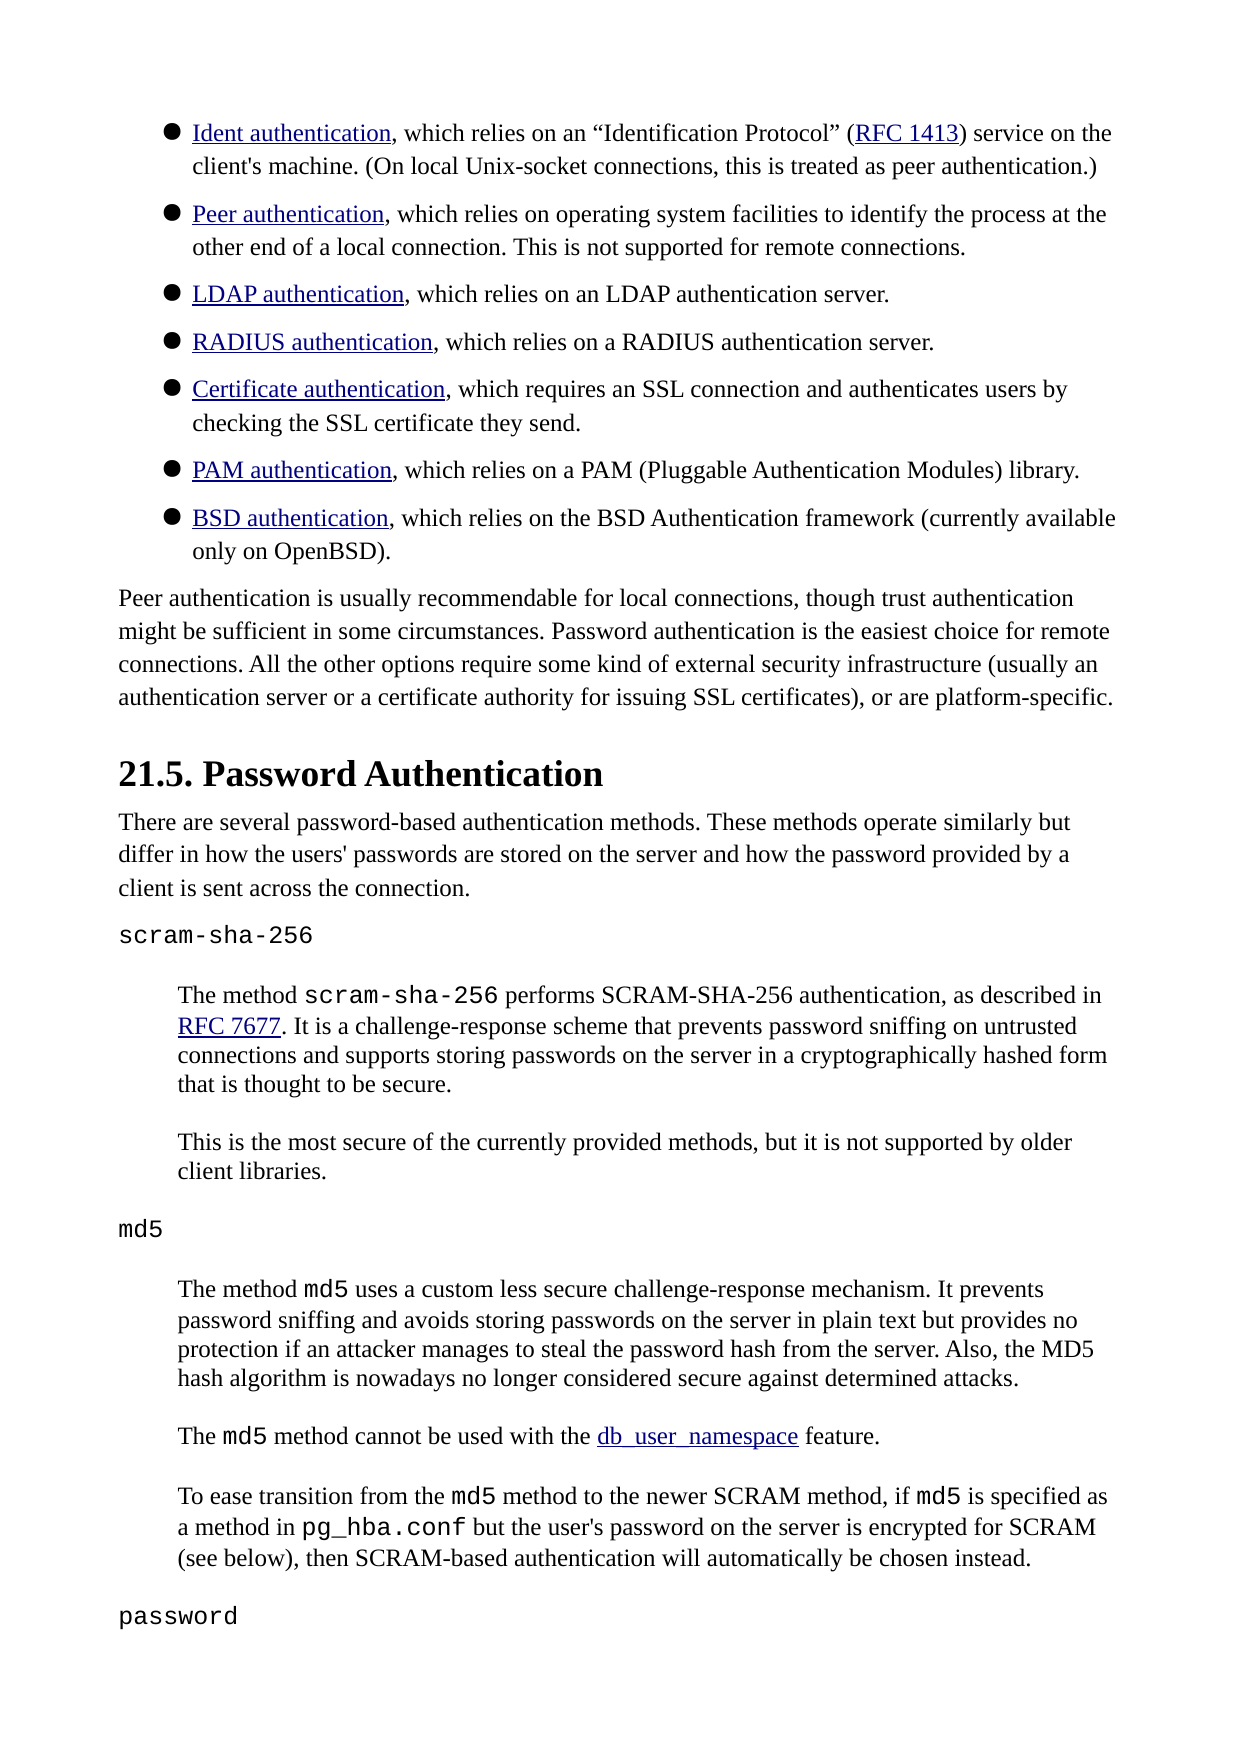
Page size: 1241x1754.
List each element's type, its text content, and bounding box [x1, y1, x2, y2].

list This is the most secure of the currently provided methods, but it is not supported by older client libraries. [177, 1127, 1122, 1184]
text Peer authentication is usually recommendable for local connections, though trust authentication might be sufficient in some circumstances. Password authentication is the easiest choice for remote connections. All the other options require some kind of external security infrastructure (usually an authentication server or a certificate authority for issuing SSL certificates), or are platform-specific. [118, 583, 1122, 711]
list The md5 method cannot be used with the db_user_namespace feature. [177, 1421, 1122, 1452]
list Certificate authentication, which requires an SSL connection and authenticates users by checking the SSL certificate they send. [162, 374, 1122, 436]
list BSD authentication, which relies on the BSD Authentication framework (currently available only on OpenBSD). [162, 503, 1122, 564]
subtitle password [118, 1601, 1122, 1632]
list The method md5 uses a custom less secure challenge-response mechanism. It prevents password sniffing and avoids storing passwords on the server in plain text but provides no protection if an attacker manages to steal the password hash from the server. Also, the MD5 hash algorithm is nowadays no longer considered secure against determined attacks. [177, 1274, 1122, 1391]
list Ident authentication, which relies on an “Identification Protocol” (RFC 1413) service on the client's machine. (On local Unix-socket connections, this is treated as peer authentication.) [162, 118, 1122, 180]
subtitle md5 [118, 1214, 1122, 1245]
text There are several password-based authentication methods. These methods operate similarly but differ in how the users' passwords are stored on the server and how the password provided by a client is sent across the connection. [118, 807, 1122, 901]
list Peer authentication, which relies on operating system facilities to identify the process at the other end of a local connection. This is not supported for remote connections. [162, 199, 1122, 261]
subtitle scram-sha-256 [118, 920, 1122, 951]
list PAM authentication, which relies on a PAM (Pluggable Authentication Modules) library. [162, 455, 1122, 484]
list To ease transition from the md5 method to the newer SCRAM method, if md5 is specified as a method in pg_hba.conf but the user's password on the server is encrypted for SCRAM (see below), then SCRAM-based authentication will automatically be chosen instead. [177, 1481, 1122, 1572]
list The method scram-sha-256 performs SCRAM-SHA-256 authentication, as described in RFC 7677. It is a challenge-response scheme that prevents password sniffing on untrusted connections and supports storing passwords on the server in a cryptographically hashed form that is thought to be secure. [177, 981, 1122, 1098]
subtitle 21.5. Password Authentication [118, 751, 1122, 794]
list LDAP authentication, which relies on an LDAP authentication server. [162, 279, 1122, 308]
list RADIUS authentication, which relies on a RADIUS authentication server. [162, 327, 1122, 356]
